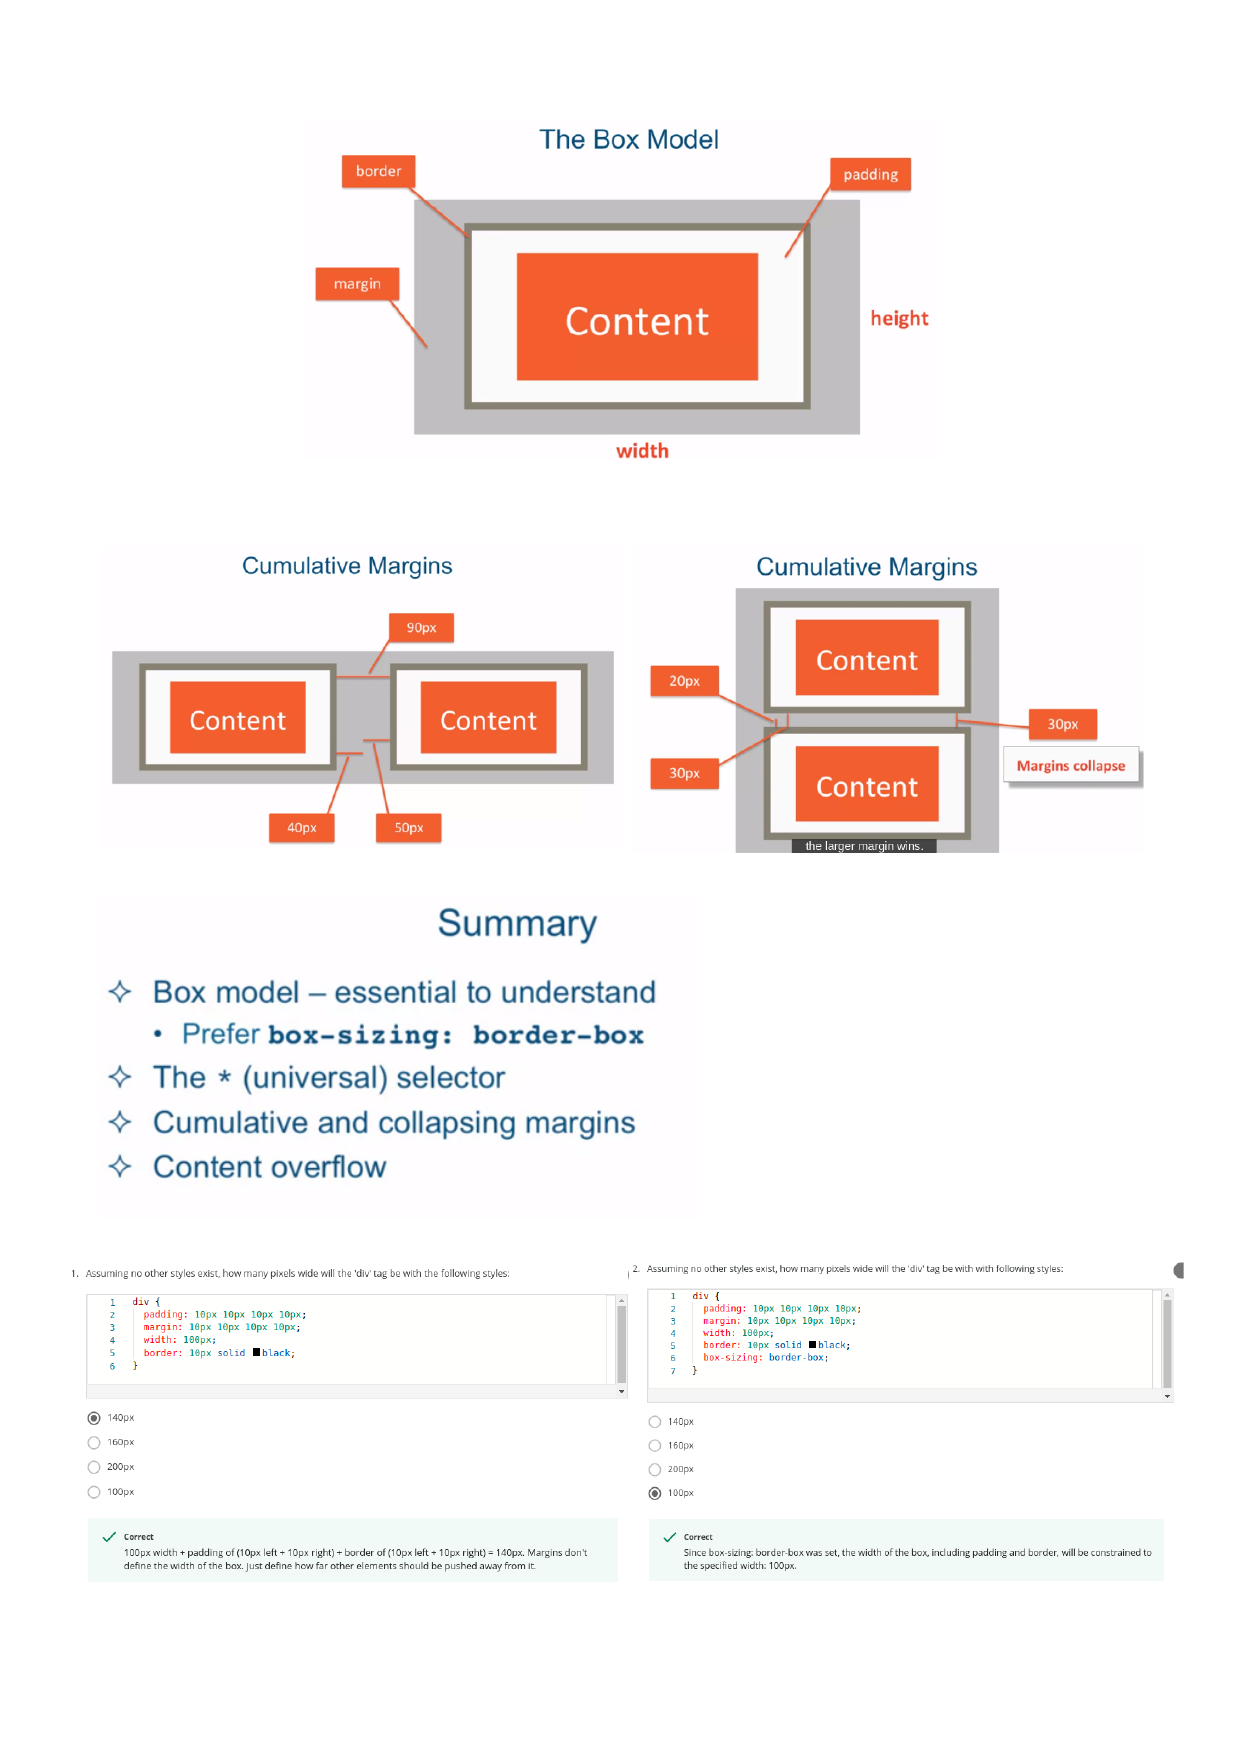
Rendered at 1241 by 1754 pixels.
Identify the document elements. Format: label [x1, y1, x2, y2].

picture [101, 546, 624, 848]
picture [303, 118, 937, 460]
picture [630, 546, 1144, 853]
picture [70, 1255, 1184, 1592]
picture [98, 895, 698, 1219]
